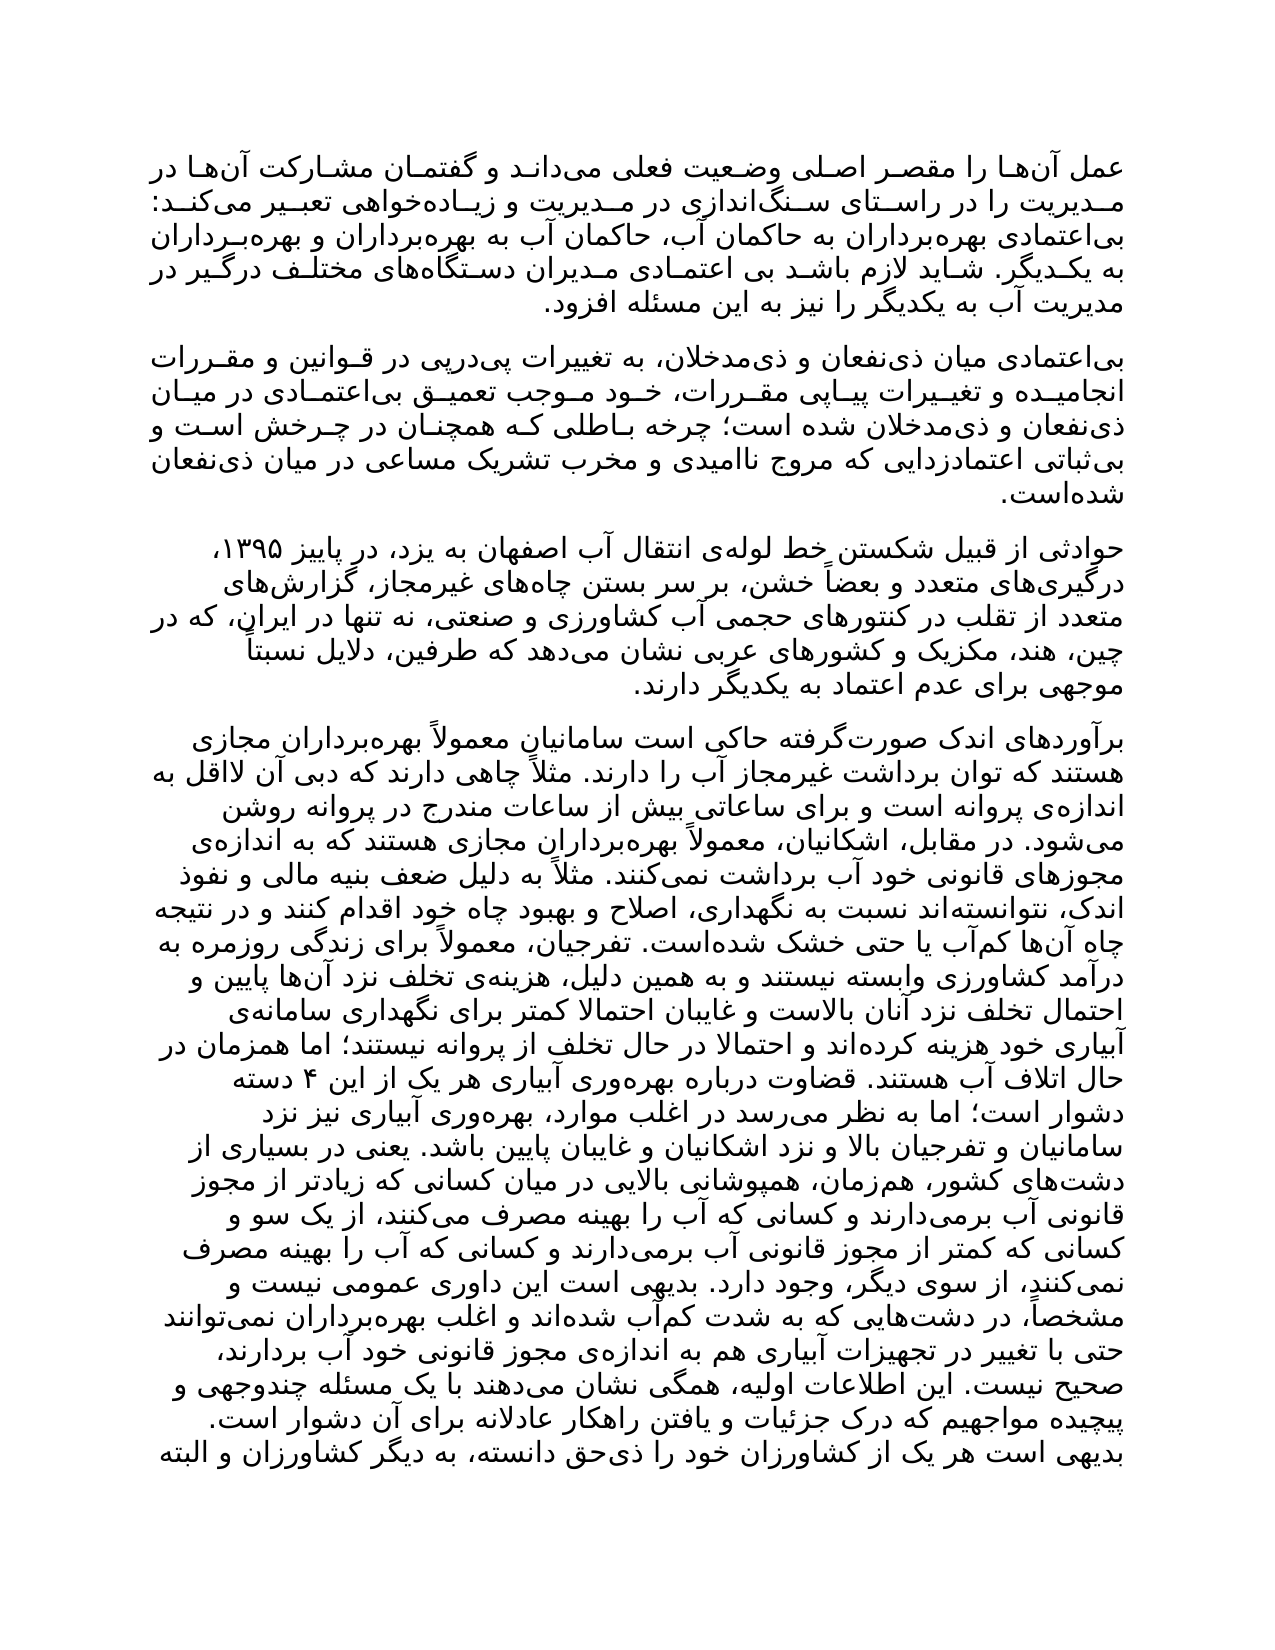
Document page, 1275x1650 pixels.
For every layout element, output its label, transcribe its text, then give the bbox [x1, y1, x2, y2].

text بی‌اعتمادی میان ذی‌نفعان و ذی‌مدخلان، به تغییرات پی‌درپی در قوانین و مقررات انجامیده و تغییرات پیاپی مقررات، خود موجب تعمیق بی‌اعتمادی در میان ذی‌نفعان و ذی‌مدخلان شده است؛ چرخه باطلی که همچنان در چرخش است و بی‌ثباتی اعتمادزدایی که مروج ناامیدی و مخرب تشریک مساعی در میان ذی‌نفعان شده‌است. [150, 341, 1125, 510]
text برآوردهای اندک صورت‌گرفته حاکی است سامانیان معمولاً بهره‌برداران مجازی هستند که توان برداشت غیرمجاز آب را دارند. مثلاً چاهی دارند که دبی آن لااقل به اندازه‌ی پروانه است و برای ساعاتی بیش از ساعات مندرج در پروانه روشن می‌شود. در مقابل، اشکانیان، معمولاً بهره‌برداران مجازی هستند که به اندازه‌ی مجوزهای قانونی خود آب برداشت نمی‌کنند. مثلاً به دلیل ضعف بنیه مالی و نفوذ اندک، نتوانسته‌اند نسبت به نگهداری، اصلاح و بهبود چاه خود اقدام کنند و در نتیجه چاه آن‌ها کم‌آب یا حتی خشک شده‌است. تفرجیان، معمولاً برای زندگی روزمره به درآمد کشاورزی وابسته نیستند و به همین دلیل، هزینه‌ی تخلف نزد آن‌ها پایین و احتمال تخلف نزد آنان بالاست و غایبان احتمالا کمتر برای نگهداری سامانه‌ی آبیاری خود هزینه کرده‌اند و احتمالا در حال تخلف از پروانه نیستند؛ اما همزمان در حال اتلاف آب هستند. قضاوت درباره بهره‌وری آبیاری هر یک از این ۴ دسته دشوار است؛ اما به نظر می‌رسد در اغلب موارد، بهره‌وری آبیاری نیز نزد سامانیان و تفرجیان بالا و نزد اشکانیان و غایبان پایین باشد. یعنی در بسیاری از دشت‌های کشور، هم‌زمان، همپوشانی بالایی در میان کسانی که زیادتر از مجوز قانونی آب برمی‌دارند و کسانی که آب را بهینه مصرف می‌کنند، از یک سو و کسانی که کمتر از مجوز قانونی آب برمی‌دارند و کسانی که آب را بهینه مصرف نمی‌کنند، از سوی دیگر، وجود دارد. بدیهی است این داوری عمومی نیست و مشخصاً، در دشت‌هایی که به شدت کم‌آب شده‌اند و اغلب بهره‌برداران نمی‌توانند حتی با تغییر در تجهیزات آبیاری هم به اندازه‌ی مجوز قانونی خود آب بردارند، صحیح نیست. این اطلاعات اولیه، همگی نشان می‌دهند با یک مسئله چندوجهی و پیچیده مواجهیم که درک جزئیات و یافتن راهکار عادلانه برای آن دشوار است. بدیهی است هر یک از کشاورزان خود را ذی‌حق دانسته، به دیگر کشاورزان و البته به بهره‌برداران شرب و صنعت و دولت، به عنوان ناظمی که به وظیفه خود عمل ننموده است، بدبین و بی اعتماد می‌شوند. [150, 722, 1125, 1469]
text بخش دیگری از این پازل، بی‌اعتمادی حاکمان آب به بهره‌برداران است. همان مدیر دستگاه اجرایی که برای دستان پینه‌بسته‌ی کشاورزان دلسوزی می‌کند، در عمل آن‌ها را مقصر اصلی وضعیت فعلی می‌داند و گفتمان مشارکت آن‌ها در مدیریت را در راستای سنگ‌اندازی در مدیریت و زیاده‌خواهی تعبیر می‌کند: بی‌اعتمادی بهره‌برداران به حاکمان آب، حاکمان آب به بهره‌برداران و بهره‌برداران به یکدیگر. شاید لازم باشد بی اعتمادی مدیران دستگاه‌های مختلف درگیر در مدیریت آب به یکدیگر را نیز به این مسئله افزود. [150, 150, 1125, 320]
text حوادثی از قبیل شکستن خط لوله‌ی انتقال آب اصفهان به یزد، در پاییز ۱۳۹۵، درگیری‌های متعدد و بعضاً خشن، بر سر بستن چاه‌های غیرمجاز، گزارش‌های متعدد از تقلب در کنتورهای حجمی آب کشاورزی و صنعتی، نه تنها در ایران، که در چین، هند، مکزیک و کشورهای عربی نشان می‌دهد که طرفین، دلایل نسبتاً موجهی برای عدم اعتماد به یکدیگر دارند. [150, 531, 1125, 701]
